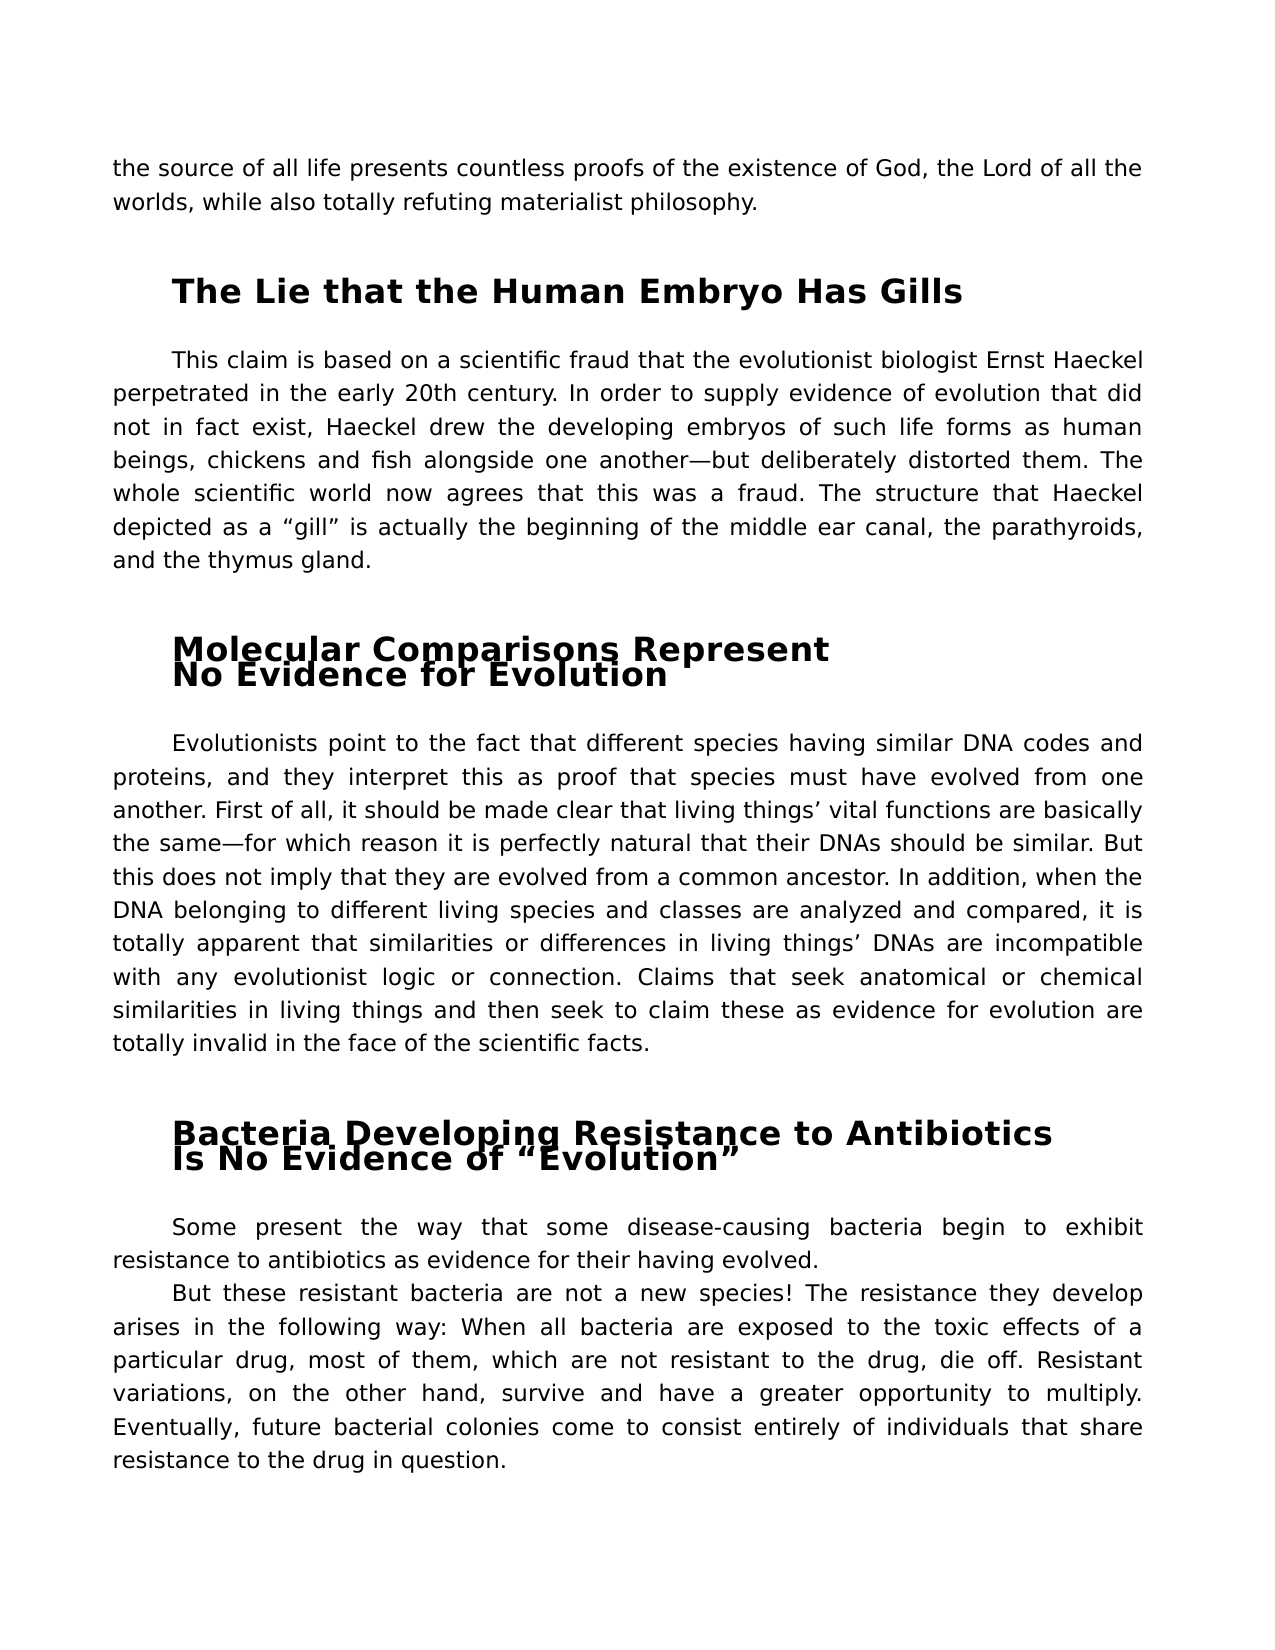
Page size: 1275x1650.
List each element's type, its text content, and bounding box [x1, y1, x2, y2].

text Molecular Comparisons Represent [429, 642, 468, 667]
text This claim is based on a scientific fraud that the evolutionist biologist Ernst Haeckel perpetrated in the early 20th century. In order to supply evidence of evolution that did not in fact exist, Haeckel drew the developing embryos of such life forms as human beings, chickens and fish alongside one another—but deliberately distorted them. The whole scientific world now agrees that this was a fraud. The structure that Haeckel depicted as a “gill” is actually the beginning of the middle ear canal, the parathyroids, and the thymus gland. [112, 342, 1145, 575]
text Evolutionists point to the fact that different species having similar DNA codes and proteins, and they interpret this as proof that species must have evolved from one another. First of all, it should be made clear that living things’ vital functions are basically the same—for which reason it is perfectly natural that their DNAs should be similar. But this does not imply that they are evolved from a common ancestor. In addition, when the DNA belonging to different living species and classes are analyzed and compared, it is totally apparent that similarities or differences in living things’ DNAs are incompatible with any evolutionist logic or connection. Claims that seek anatomical or chemical similarities in living things and then seek to claim these as evidence for evolution are totally invalid in the face of the scientific facts. [112, 725, 1145, 1058]
text Molecular Comparisons Represent [690, 642, 1145, 667]
text Molecular Comparisons Represent [464, 642, 561, 667]
text the source of all life presents countless proofs of the existence of God, the Lord of all the worlds, while also totally refuting materialist philosophy. [112, 150, 1145, 217]
text Molecular Comparisons Represent [565, 642, 694, 667]
text No Evidence for Evolution [112, 667, 1145, 692]
text But these resistant bacteria are not a new species! The resistance they develop arises in the following way: When all bacteria are exposed to the toxic effects of a particular drug, most of them, which are not resistant to the drug, die off. Resistant variations, on the other hand, survive and have a greater opportunity to multiply. Eventually, future bacterial colonies come to consist entirely of individuals that share resistance to the drug in question. [112, 1275, 1145, 1475]
text Bacteria Developing Resistance to Antibiotics [359, 1125, 1145, 1150]
text Molecular Comparisons Represent [112, 642, 311, 667]
text Is No Evidence of “Evolution” [112, 1150, 1145, 1175]
text The Lie that the Human Embryo Has Gills [112, 283, 1145, 308]
text Molecular Comparisons Represent [314, 642, 433, 667]
text Some present the way that some disease-causing bacteria begin to exhibit resistance to antibiotics as evidence for their having evolved. [112, 1208, 1145, 1275]
text Bacteria Developing Resistance to Antibiotics [112, 1125, 353, 1150]
